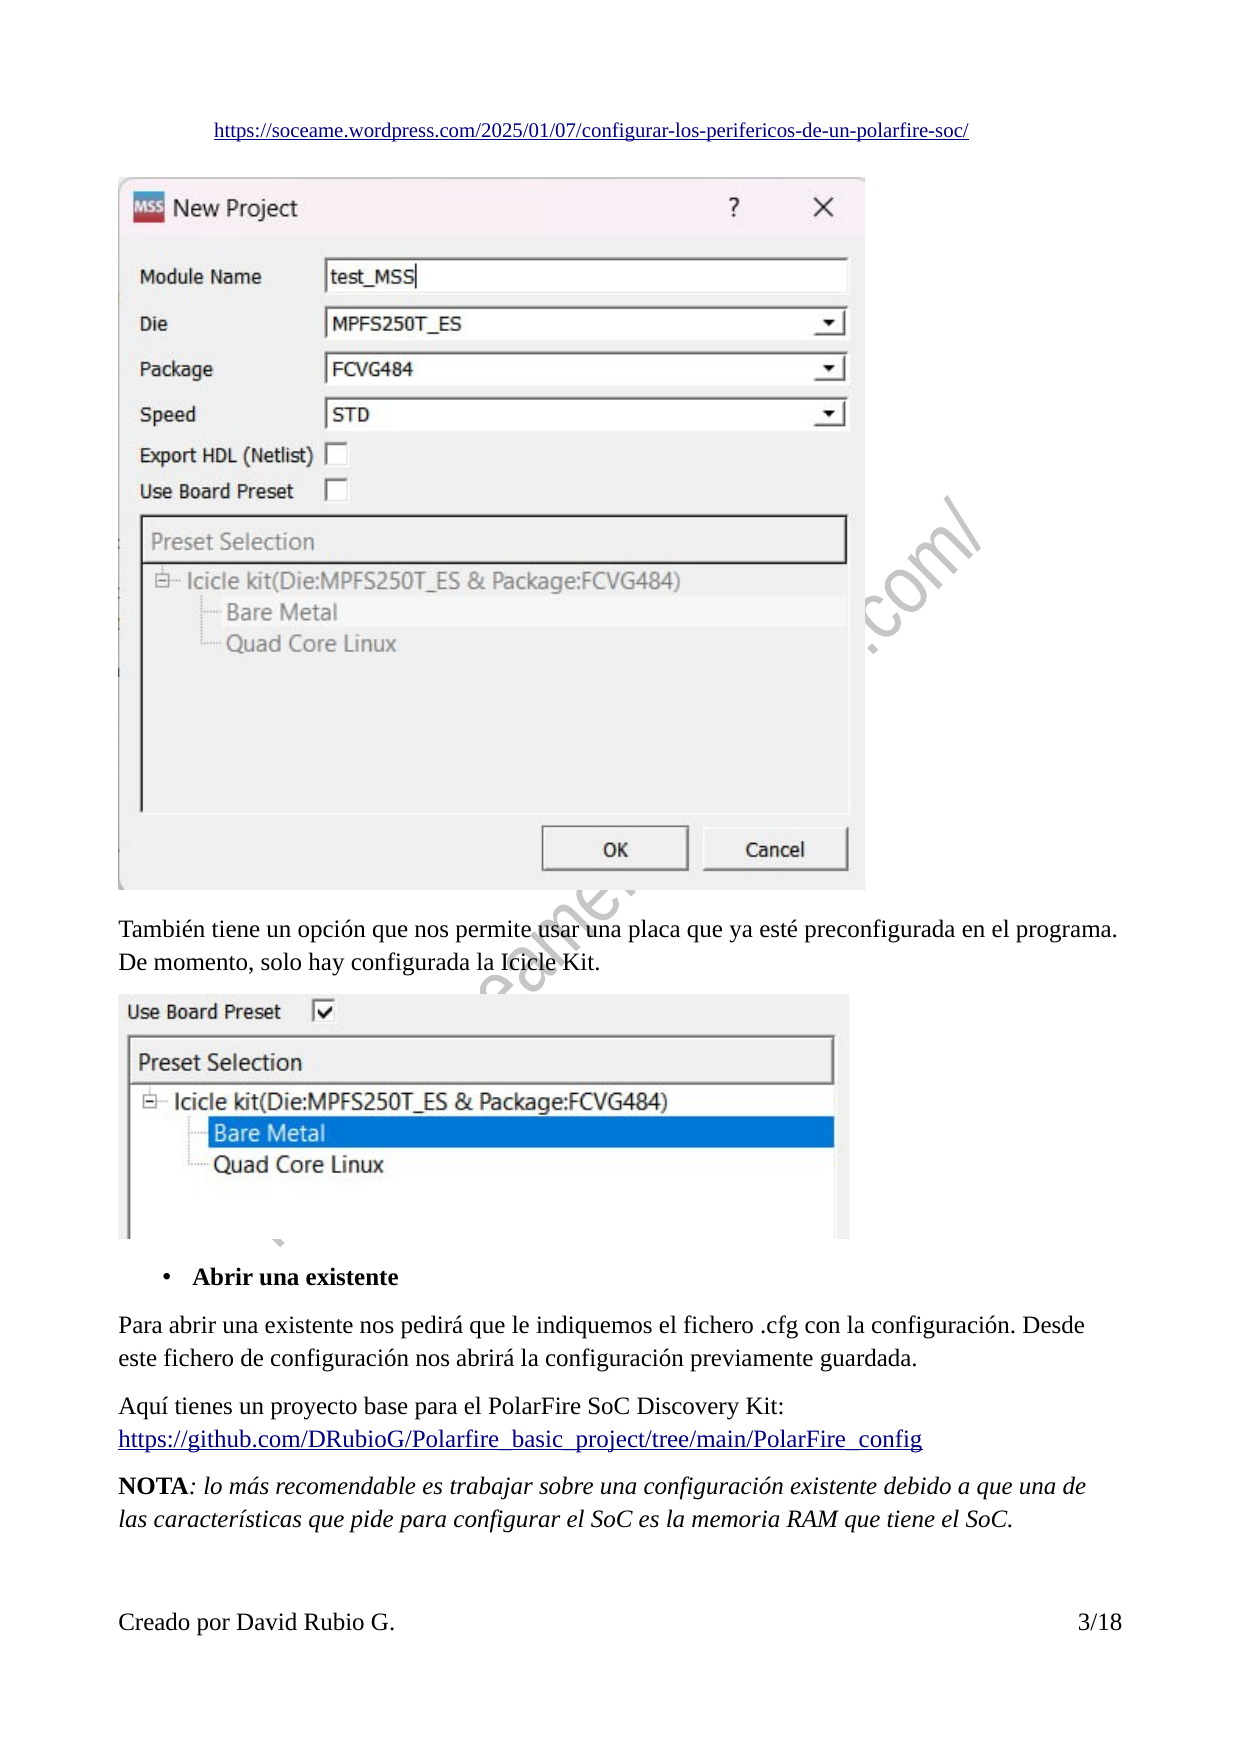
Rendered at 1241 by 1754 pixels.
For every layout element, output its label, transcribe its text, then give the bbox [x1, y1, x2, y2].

text Para abrir una existente nos pedirá que le indiquemos el fichero .cfg con la configuración. Desde este fichero de configuración nos abrirá la configuración previamente guardada. [118, 1310, 1122, 1372]
picture [118, 994, 850, 1239]
text También tiene un opción que nos permite usar una placa que ya esté preconfigurada en el programa. De momento, solo hay configurada la Icicle Kit. [542, 914, 1122, 976]
text Aquí tienes un proyecto base para el PolarFire SoC Discovery Kit: https://github.com/DRubioG/Polarfire_basic_project/tree/main/PolarFire_config [118, 1391, 1122, 1452]
text NOTA: lo más recomendable es trabajar sobre una configuración existente debido a que una de las características que pide para configurar el SoC es la memoria RAM que tiene el SoC. [118, 1471, 1122, 1533]
picture [118, 177, 865, 890]
text También tiene un opción que nos permite usar una placa que ya esté preconfigurada en el programa. De momento, solo hay configurada la Icicle Kit. [118, 914, 553, 976]
list Abrir una existente [162, 1262, 1122, 1291]
